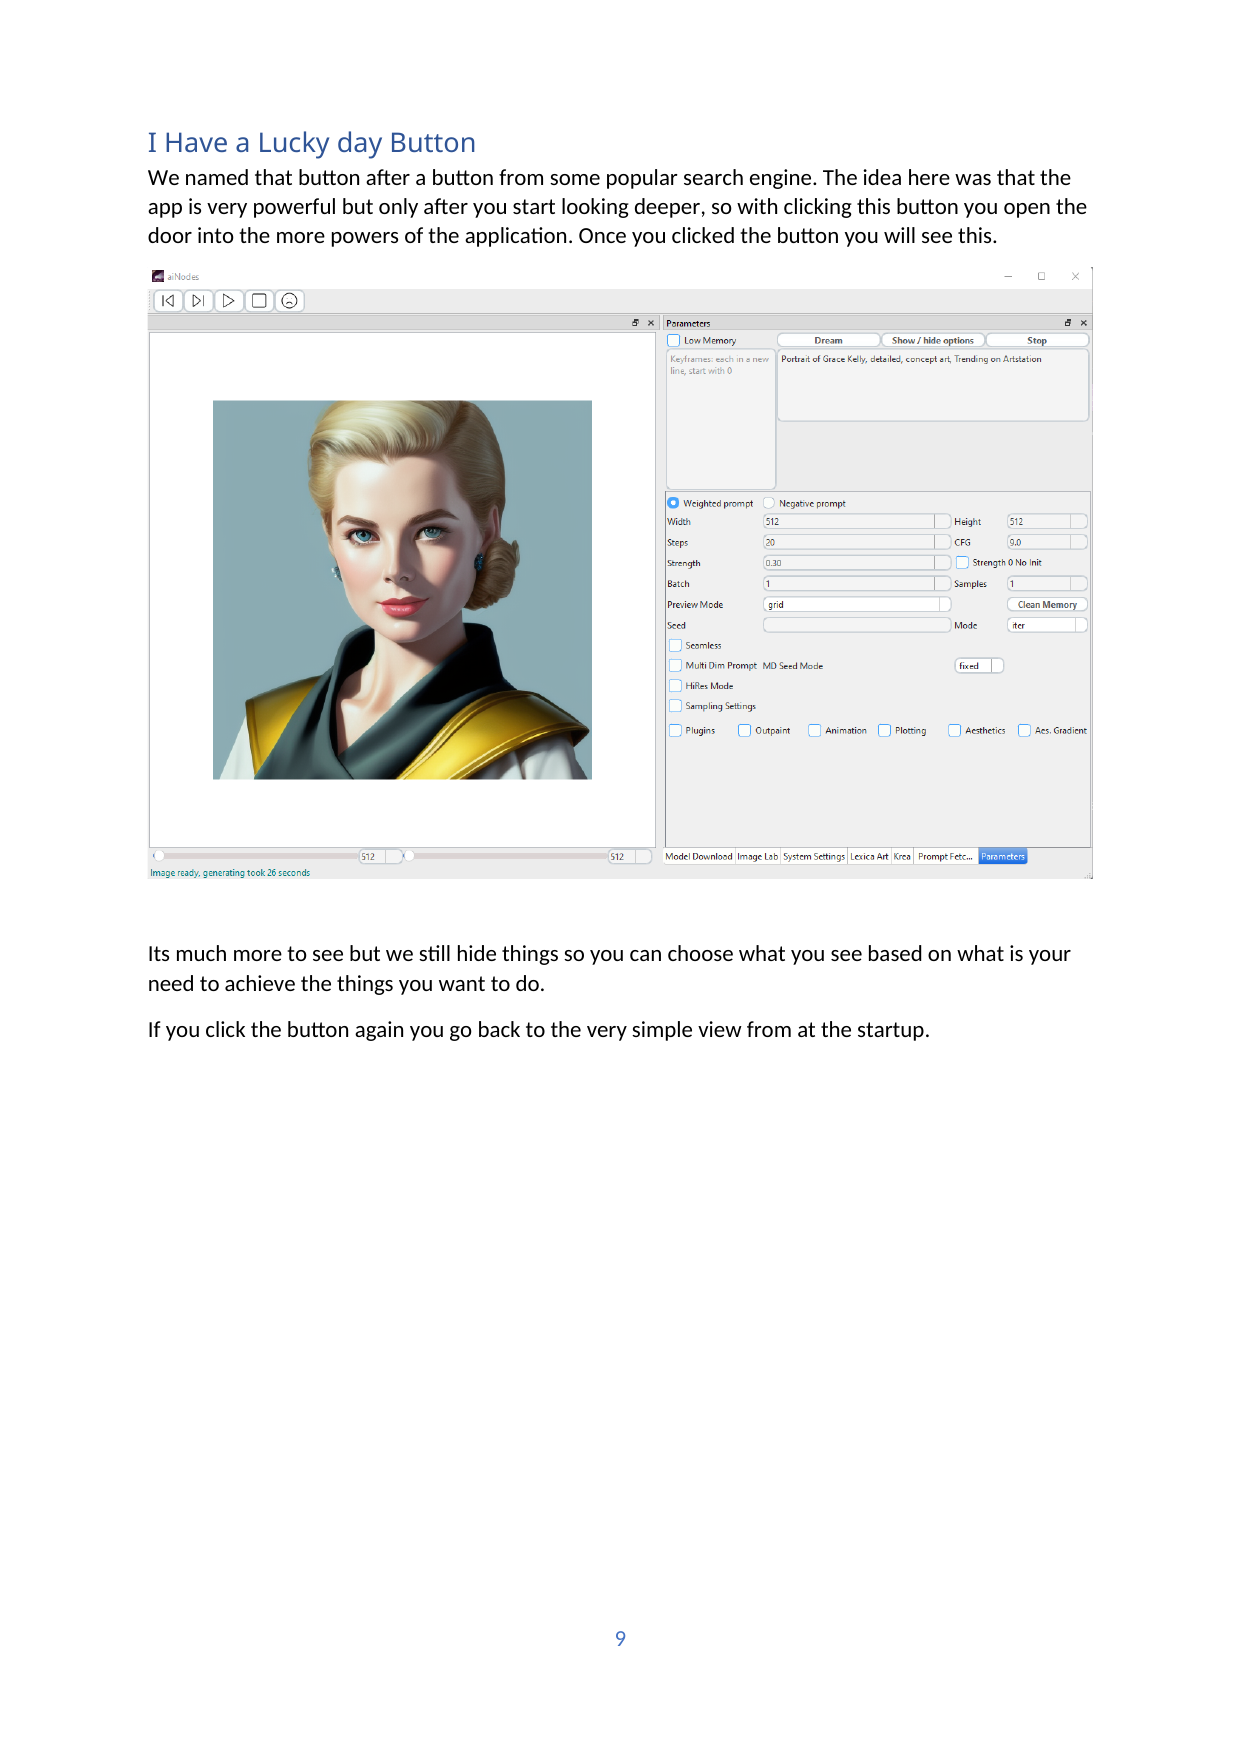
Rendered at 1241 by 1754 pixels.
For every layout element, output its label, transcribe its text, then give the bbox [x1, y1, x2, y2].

text If you click the button again you go back to the very simple view from at the startup. [148, 1015, 1093, 1043]
text We named that button after a button from some popular search engine. The idea here was that the app is very powerful but only after you start looking deeper, so with clicking this button you open the door into the more powers of the application. Once you clicked the button you will see this. [148, 163, 1093, 249]
text Its much more to see but we still hide things so you can choose what you see based on what is your need to achieve the things you want to do. [148, 939, 1093, 997]
subtitle I Have a Lucky day Button [148, 124, 1093, 161]
